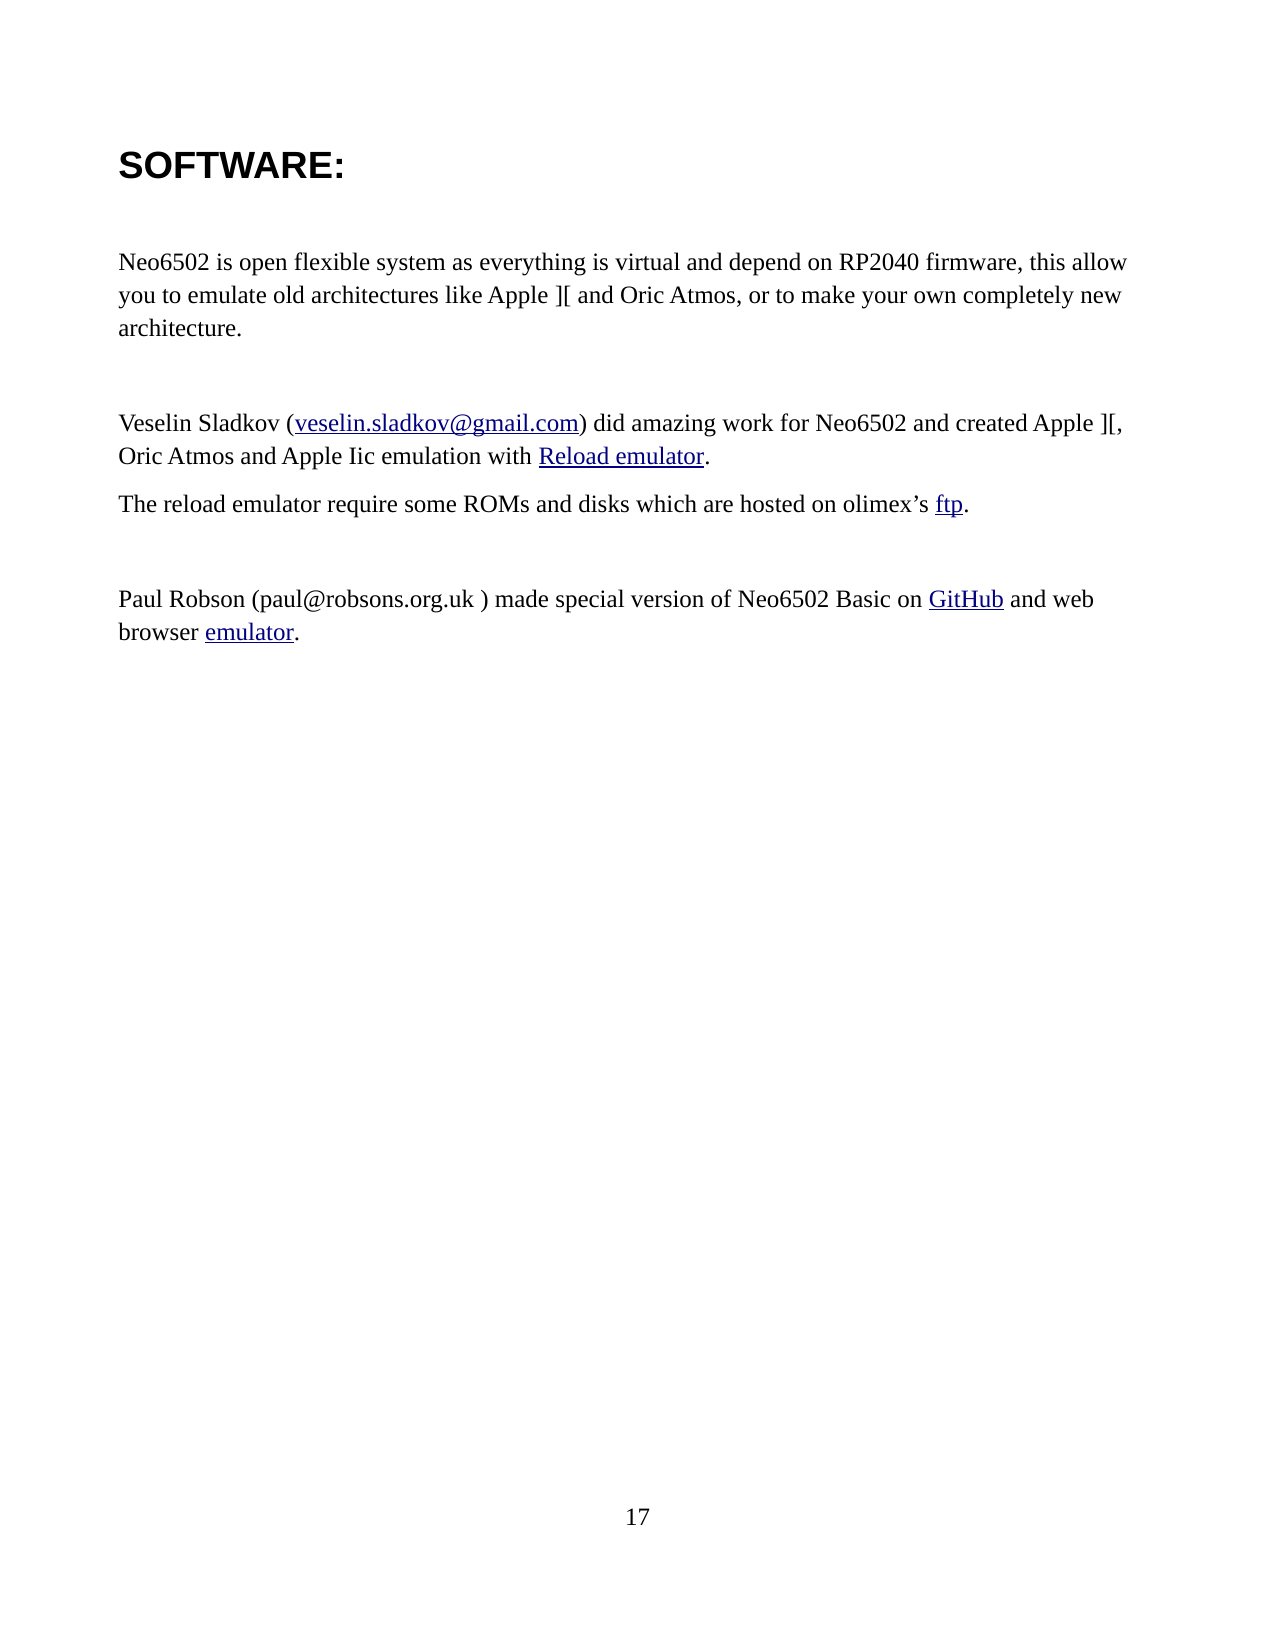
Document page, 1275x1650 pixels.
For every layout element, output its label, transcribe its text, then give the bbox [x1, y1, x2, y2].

text Paul Robson (paul@robsons.org.uk ) made special version of Neo6502 Basic on GitHub and web browser emulator. [118, 584, 1157, 646]
subtitle SOFTWARE: [118, 143, 1157, 187]
text Veselin Sladkov (veselin.sladkov@gmail.com) did amazing work for Neo6502 and created Apple ][, Oric Atmos and Apple Iic emulation with Reload emulator. [118, 408, 1157, 470]
text The reload emulator require some ROMs and disks which are hosted on olimex’s ftp. [118, 489, 1157, 517]
text Neo6502 is open flexible system as everything is virtual and depend on RP2040 firmware, this allow you to emulate old architectures like Apple ][ and Oric Atmos, or to make your own completely new architecture. [118, 247, 1157, 342]
